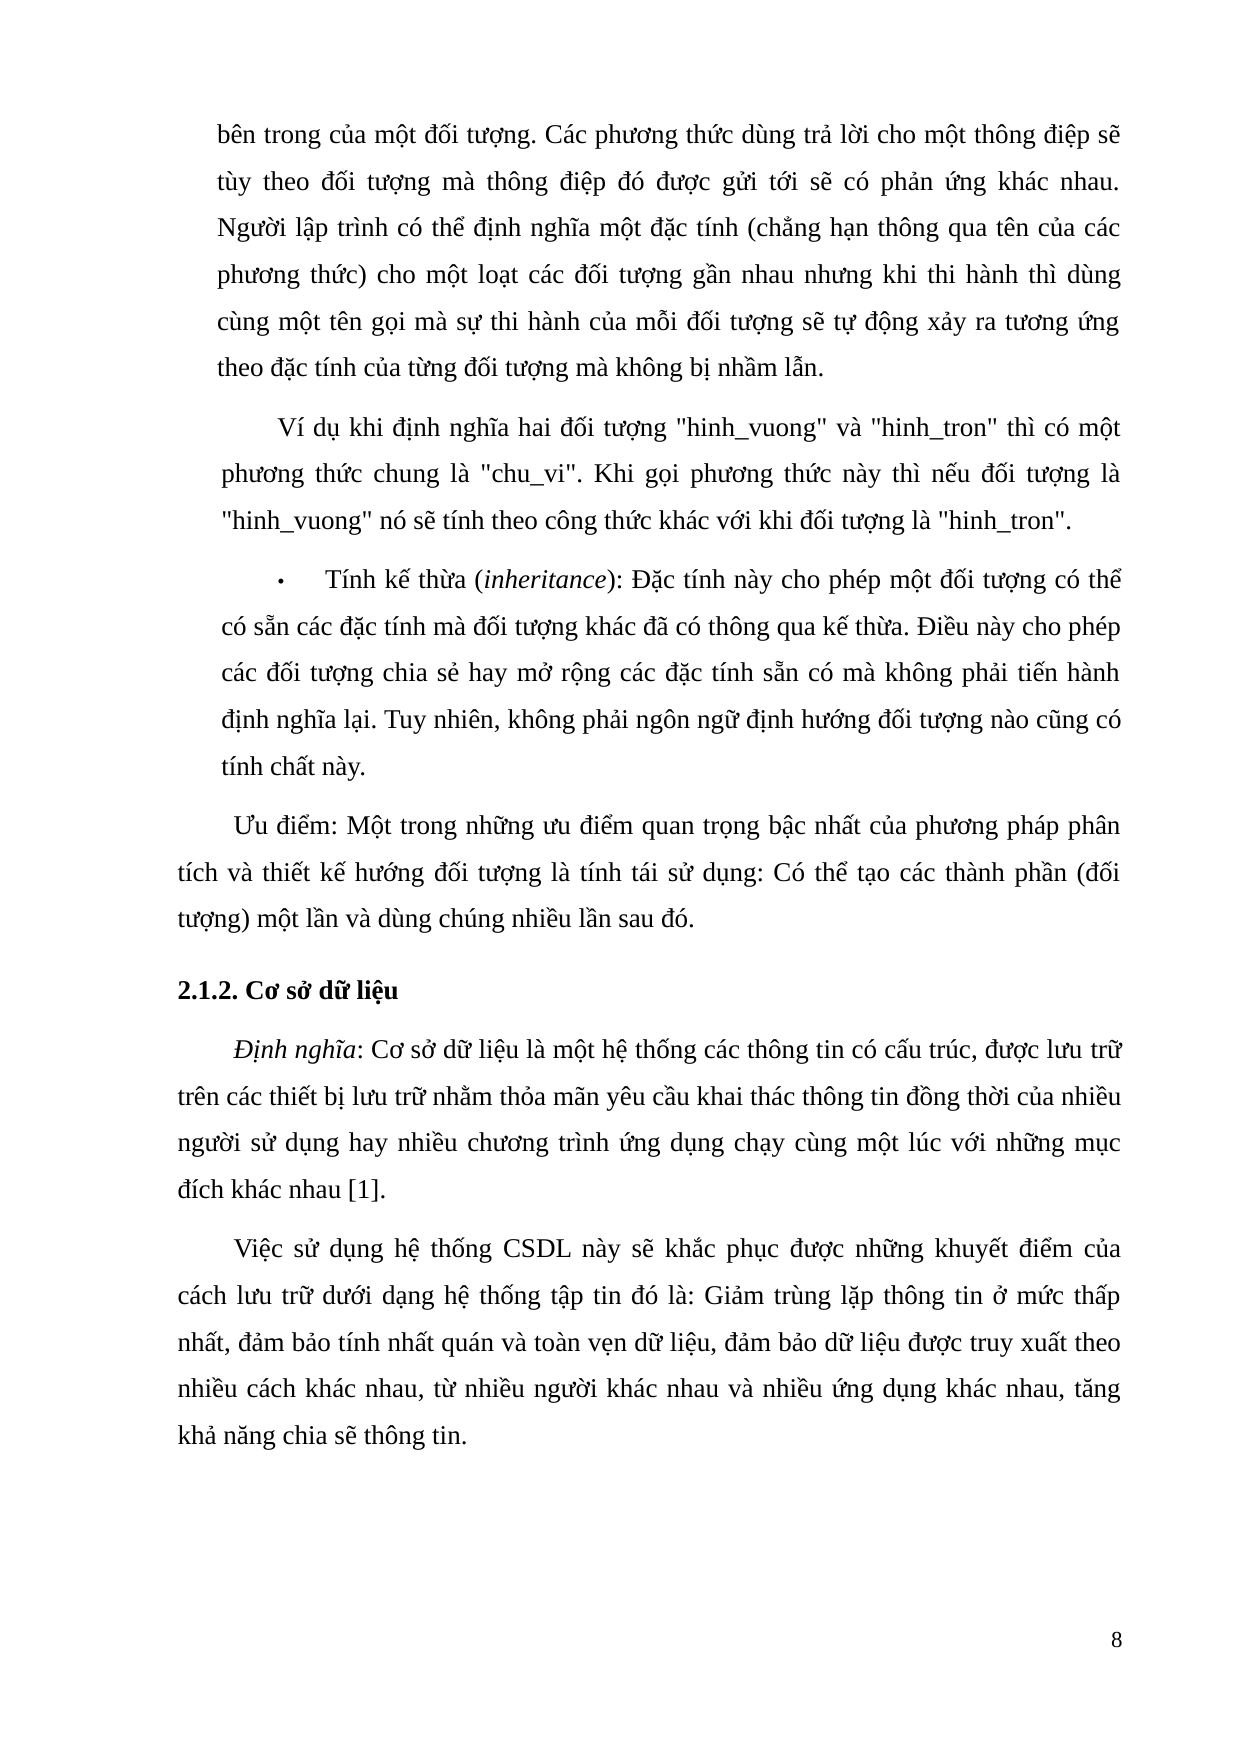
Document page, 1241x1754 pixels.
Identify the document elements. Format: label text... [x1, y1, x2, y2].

text Việc sử dụng hệ thống CSDL này sẽ khắc phục được những khuyết điểm của cách lưu trữ dưới dạng hệ thống tập tin đó là: Giảm trùng lặp thông tin ở mức thấp nhất, đảm bảo tính nhất quán và toàn vẹn dữ liệu, đảm bảo dữ liệu được truy xuất theo nhiều cách khác nhau, từ nhiều người khác nhau và nhiều ứng dụng khác nhau, tăng khả năng chia sẽ thông tin. [177, 1232, 1122, 1450]
text bên trong của một đối tượng. Các phương thức dùng trả lời cho một thông điệp sẽ tùy theo đối tượng mà thông điệp đó được gửi tới sẽ có phản ứng khác nhau. Người lập trình có thể định nghĩa một đặc tính (chẳng hạn thông qua tên của các phương thức) cho một loạt các đối tượng gần nhau nhưng khi thi hành thì dùng cùng một tên gọi mà sự thi hành của mỗi đối tượng sẽ tự động xảy ra tương ứng theo đặc tính của từng đối tượng mà không bị nhầm lẫn. [217, 118, 1122, 383]
text Định nghĩa: Cơ sở dữ liệu là một hệ thống các thông tin có cấu trúc, được lưu trữ trên các thiết bị lưu trữ nhằm thỏa mãn yêu cầu khai thác thông tin đồng thời của nhiều người sử dụng hay nhiều chương trình ứng dụng chạy cùng một lúc với những mục đích khác nhau [1]. [177, 1033, 1122, 1204]
text Ví dụ khi định nghĩa hai đối tượng "hinh_vuong" và "hinh_tron" thì có một phương thức chung là "chu_vi". Khi gọi phương thức này thì nếu đối tượng là "hinh_vuong" nó sẽ tính theo công thức khác với khi đối tượng là "hinh_tron". [221, 411, 1122, 535]
subtitle 2.1.2. Cơ sở dữ liệu [177, 974, 1122, 1005]
text Ưu điểm: Một trong những ưu điểm quan trọng bậc nhất của phương pháp phân tích và thiết kế hướng đối tượng là tính tái sử dụng: Có thể tạo các thành phần (đối tượng) một lần và dùng chúng nhiều lần sau đó. [177, 809, 1122, 933]
list Tính kế thừa (inheritance): Đặc tính này cho phép một đối tượng có thể có sẵn các đặc tính mà đối tượng khác đã có thông qua kế thừa. Điều này cho phép các đối tượng chia sẻ hay mở rộng các đặc tính sẵn có mà không phải tiến hành định nghĩa lại. Tuy nhiên, không phải ngôn ngữ định hướng đối tượng nào cũng có tính chất này. [221, 563, 1122, 781]
